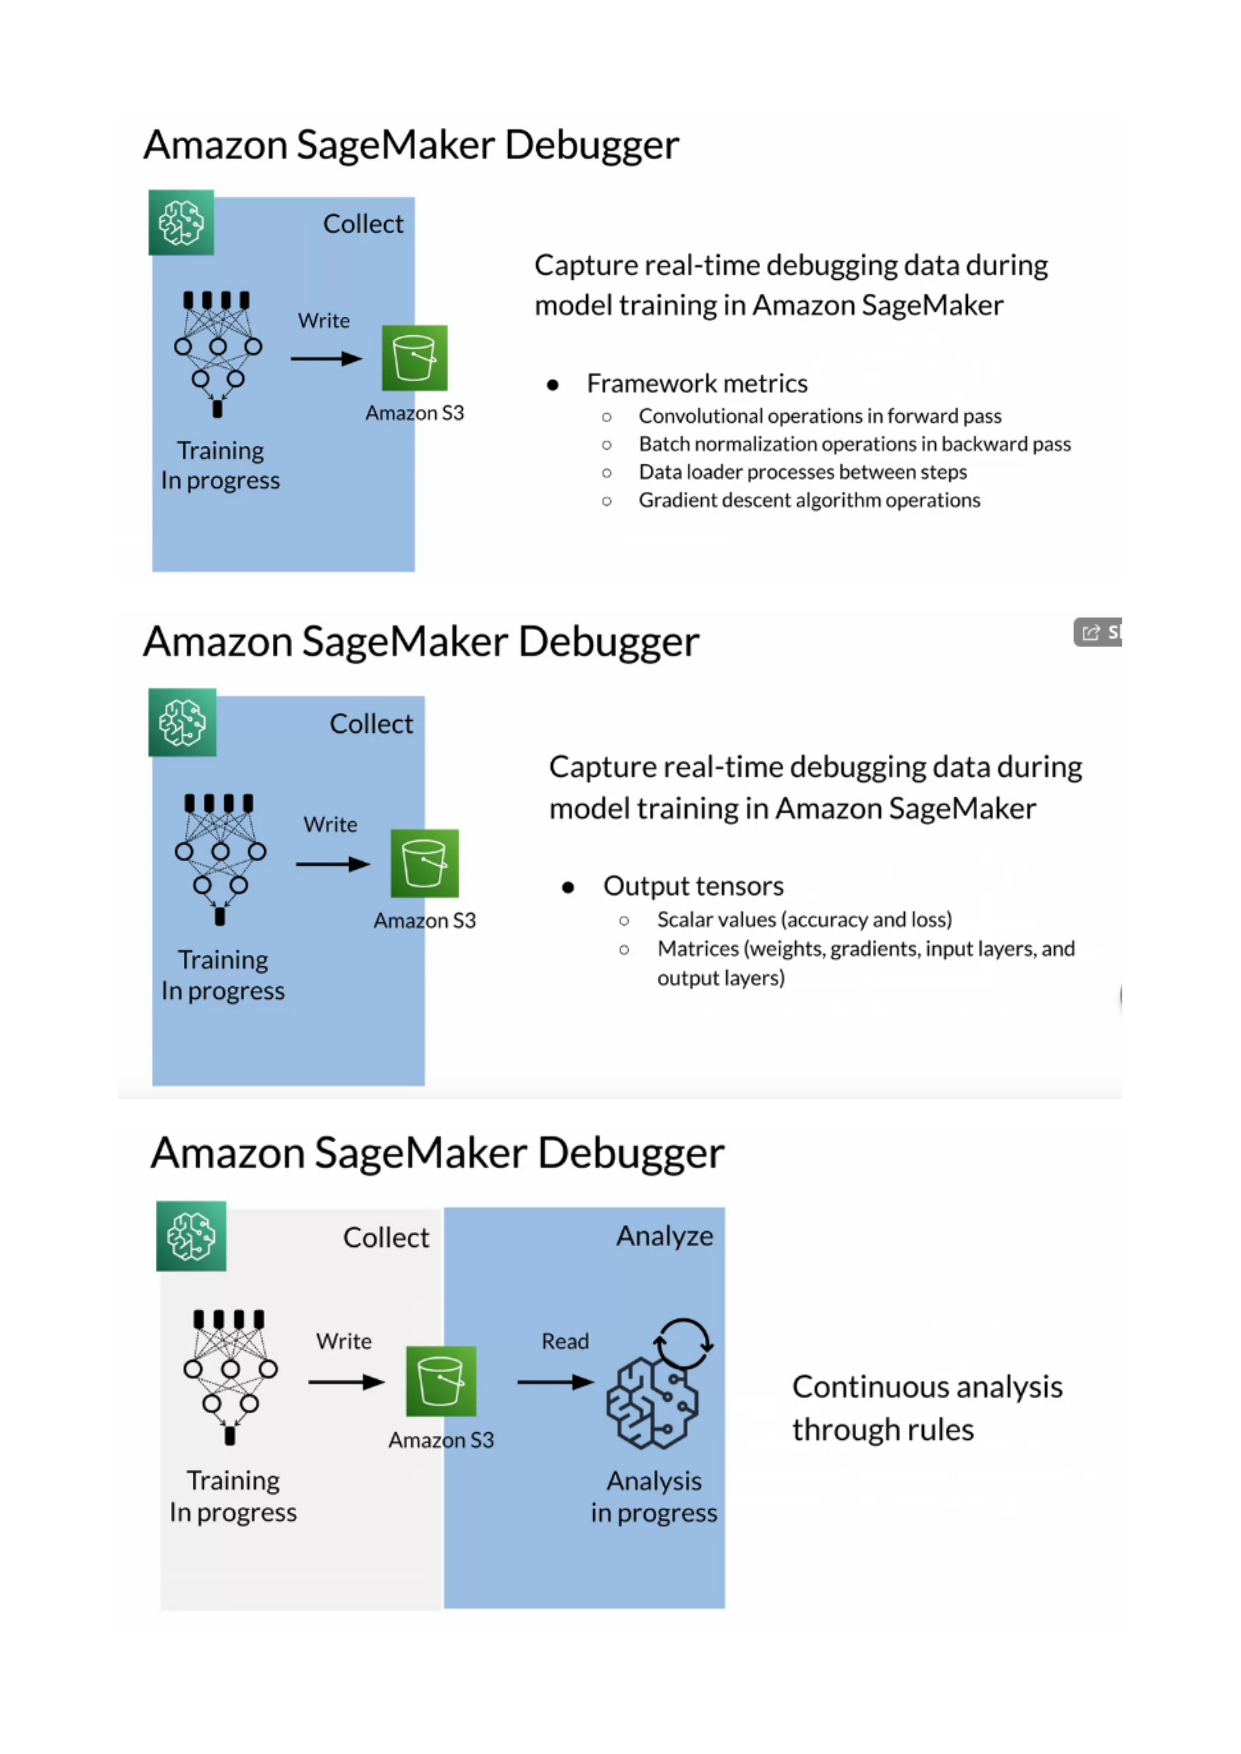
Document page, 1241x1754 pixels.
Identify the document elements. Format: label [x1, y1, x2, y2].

picture [118, 1127, 1123, 1632]
picture [118, 118, 1123, 583]
picture [118, 611, 1123, 1099]
